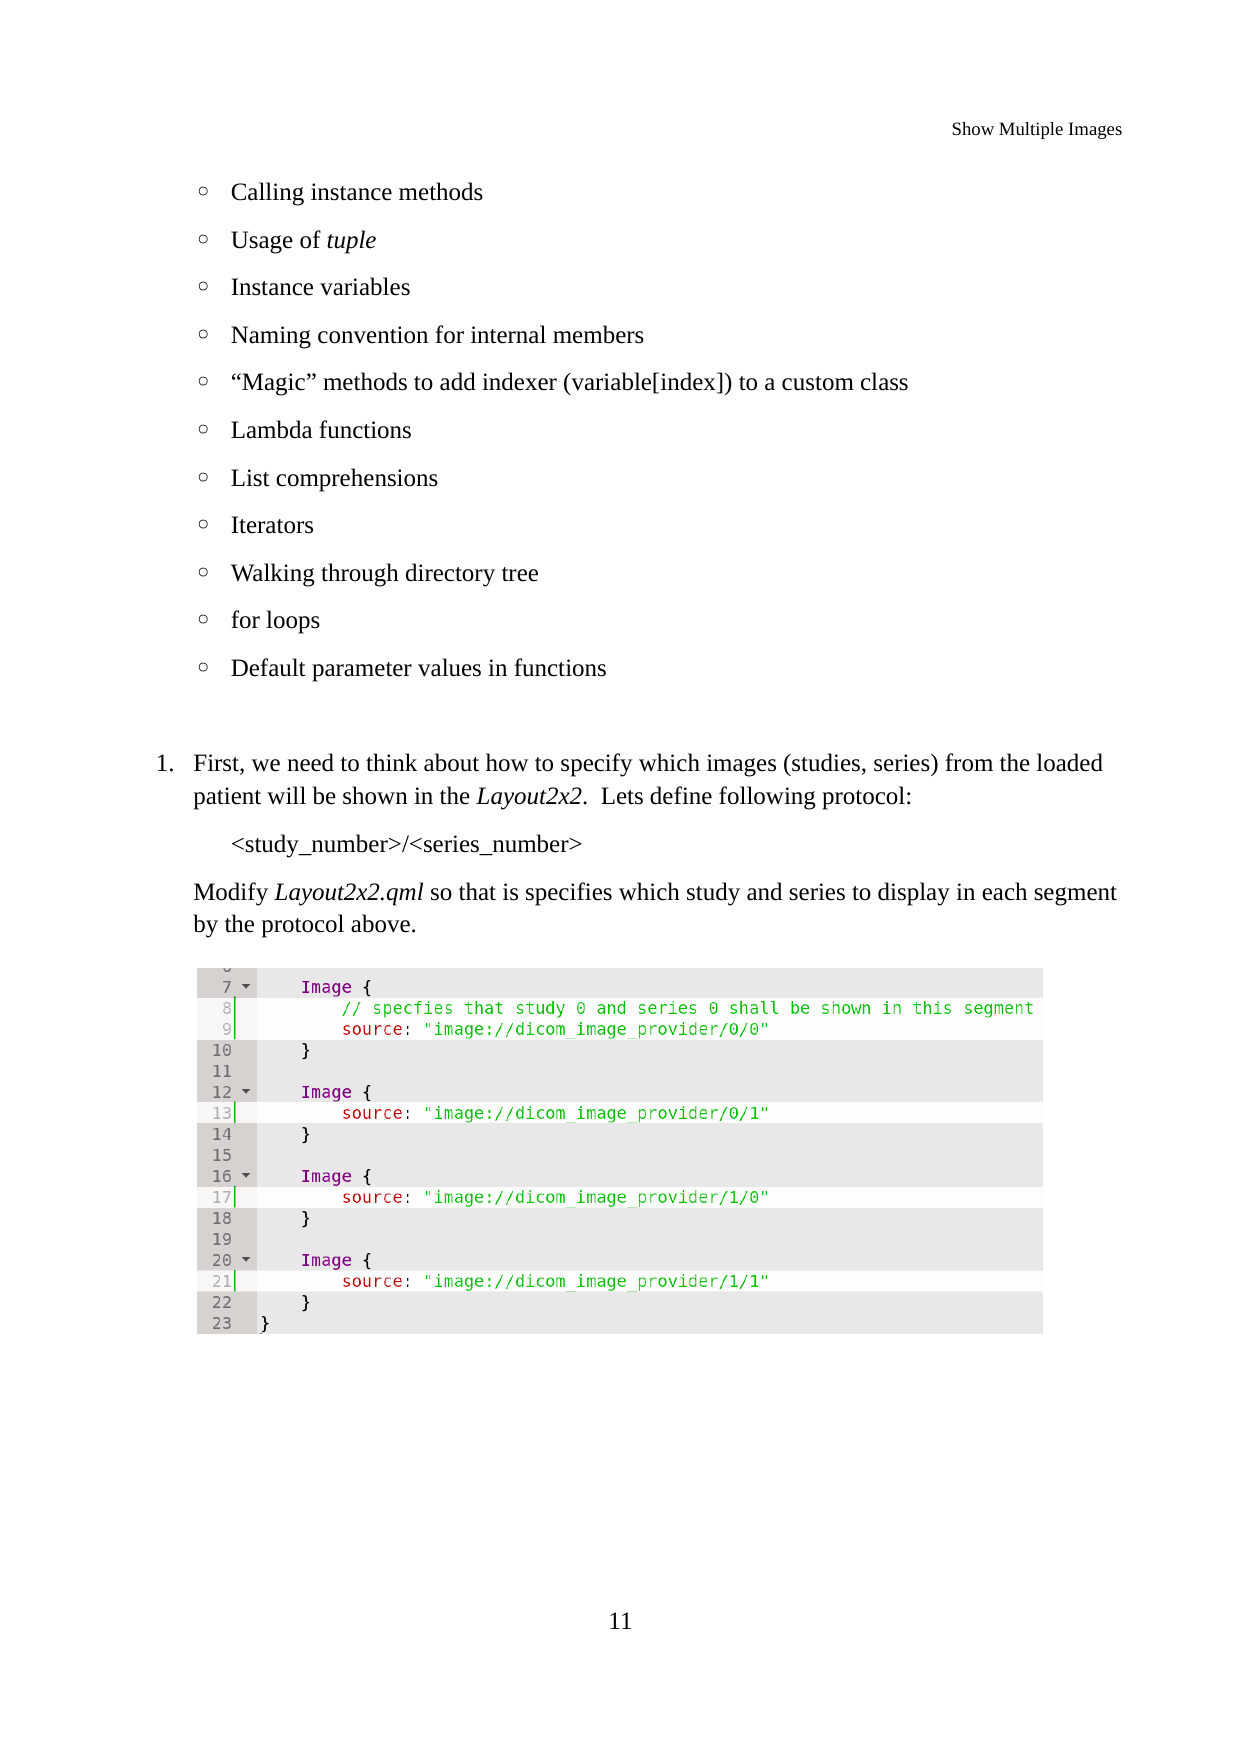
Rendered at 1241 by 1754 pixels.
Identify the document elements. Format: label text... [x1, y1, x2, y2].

list “Magic” methods to add indexer (variable[index]) to a custom class [193, 367, 1122, 396]
list Usage of tuple [193, 225, 1122, 253]
list Walking through directory tree [193, 558, 1122, 587]
picture [197, 968, 1044, 1334]
list Naming convention for internal members [193, 320, 1122, 349]
list Default parameter values in functions [193, 653, 1122, 682]
list Lambda functions [193, 415, 1122, 444]
list Calling instance methods [193, 177, 1122, 206]
list Iterators [193, 510, 1122, 539]
list for loops [193, 606, 1122, 634]
list <study_number>/<series_number> [193, 829, 1122, 858]
list First, we need to think about how to specify which images (studies, series) from the loaded patient will be shown in the Layout2x2. Lets define following protocol: [156, 748, 1122, 810]
list Instance variables [193, 272, 1122, 301]
list List comprehensions [193, 463, 1122, 491]
list Modify Layout2x2.qml so that is specifies which study and series to display in each segment by the protocol above. [156, 877, 1122, 938]
